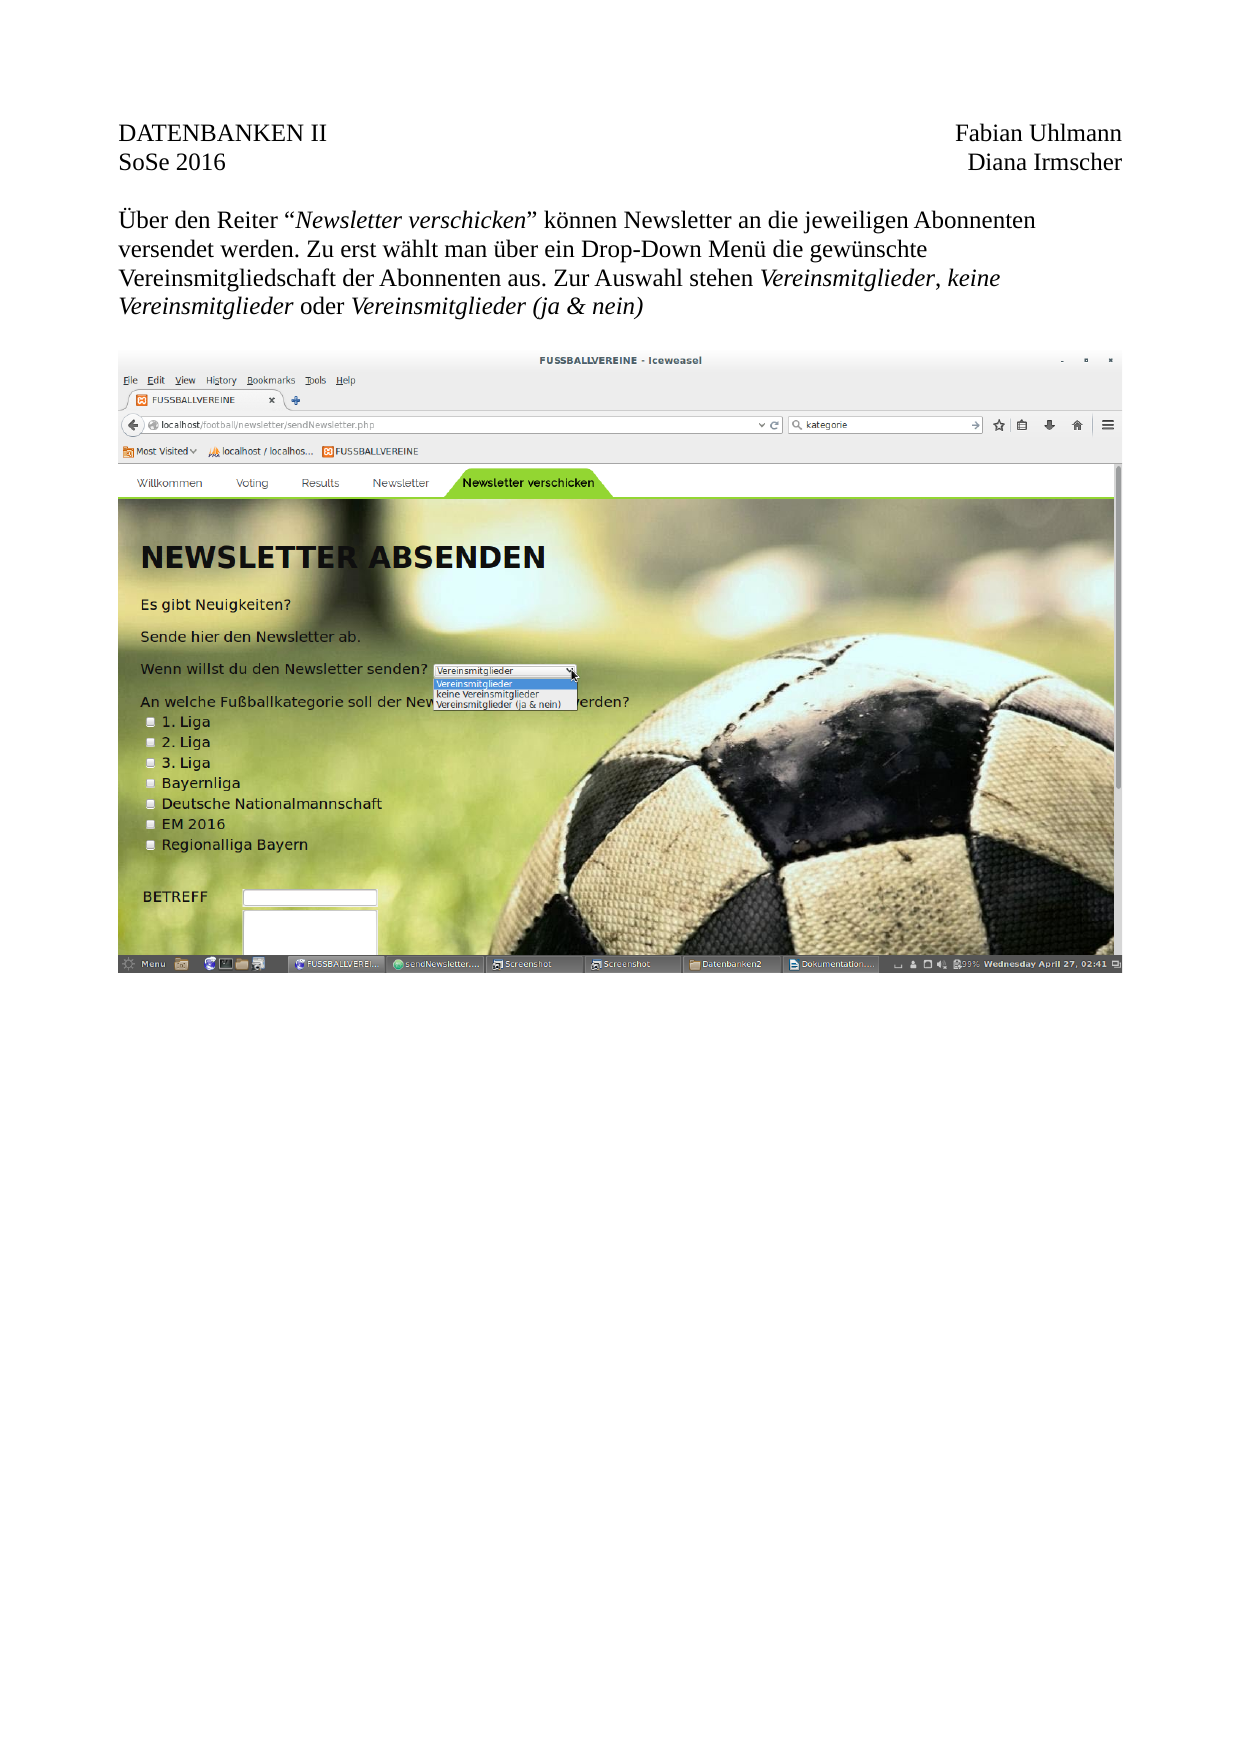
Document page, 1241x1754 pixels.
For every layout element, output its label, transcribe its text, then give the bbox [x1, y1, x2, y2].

picture [118, 348, 1123, 973]
text Über den Reiter “Newsletter verschicken” können Newsletter an die jeweiligen Abonnenten versendet werden. Zu erst wählt man über ein Drop-Down Menü die gewünschte Vereinsmitgliedschaft der Abonnenten aus. Zur Auswahl stehen Vereinsmitglieder, keine Vereinsmitglieder oder Vereinsmitglieder (ja & nein) [118, 205, 1122, 320]
